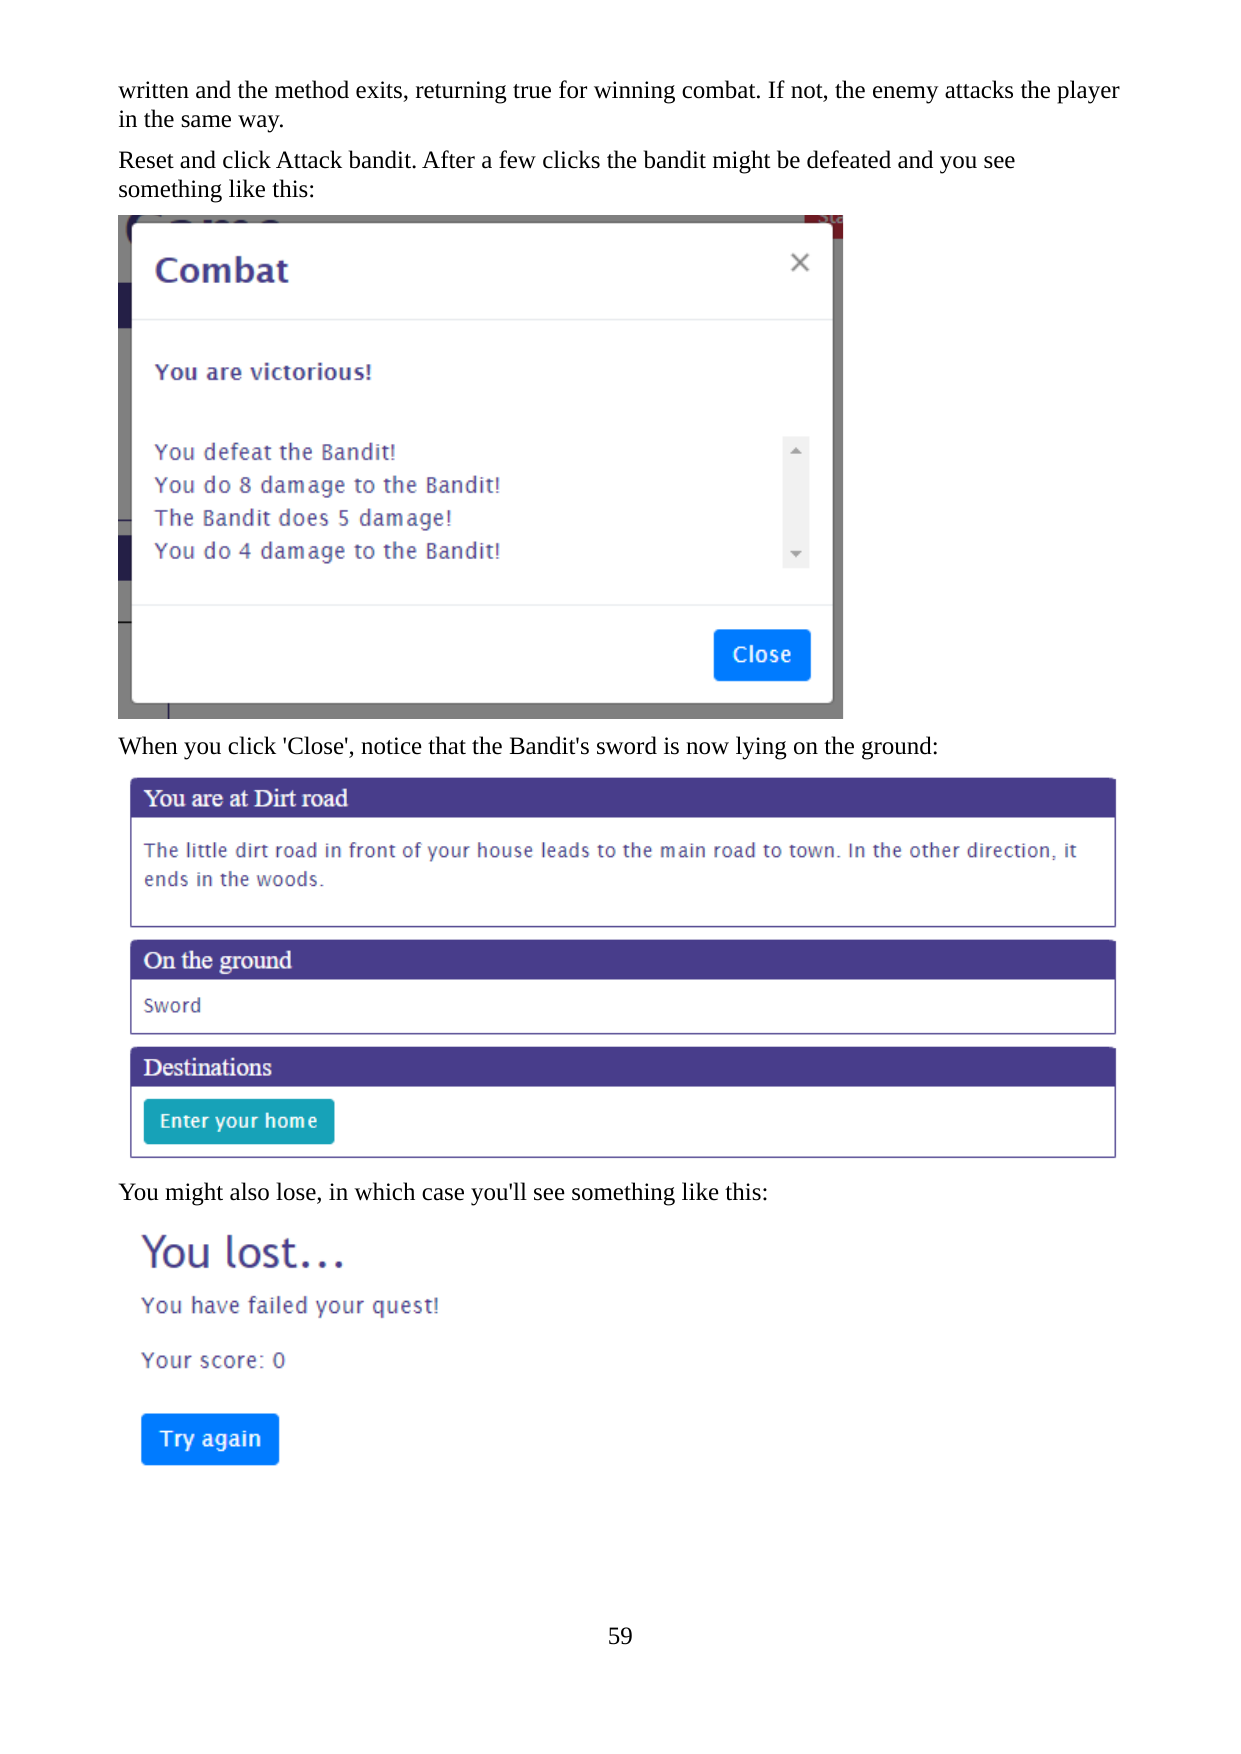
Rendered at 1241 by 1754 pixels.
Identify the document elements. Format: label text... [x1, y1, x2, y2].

text When you click 'Close', notice that the Bandit's sword is now lying on the ground: [118, 731, 1122, 759]
text Reset and click Attack bandit. After a few clicks the bandit might be defeated and you see something like this: [118, 145, 1122, 202]
text written and the method exits, returning true for winning combat. If not, the enemy attacks the player in the same way. [118, 75, 1122, 132]
text You might also lose, in which case you'll see something like this: [118, 1177, 1122, 1206]
